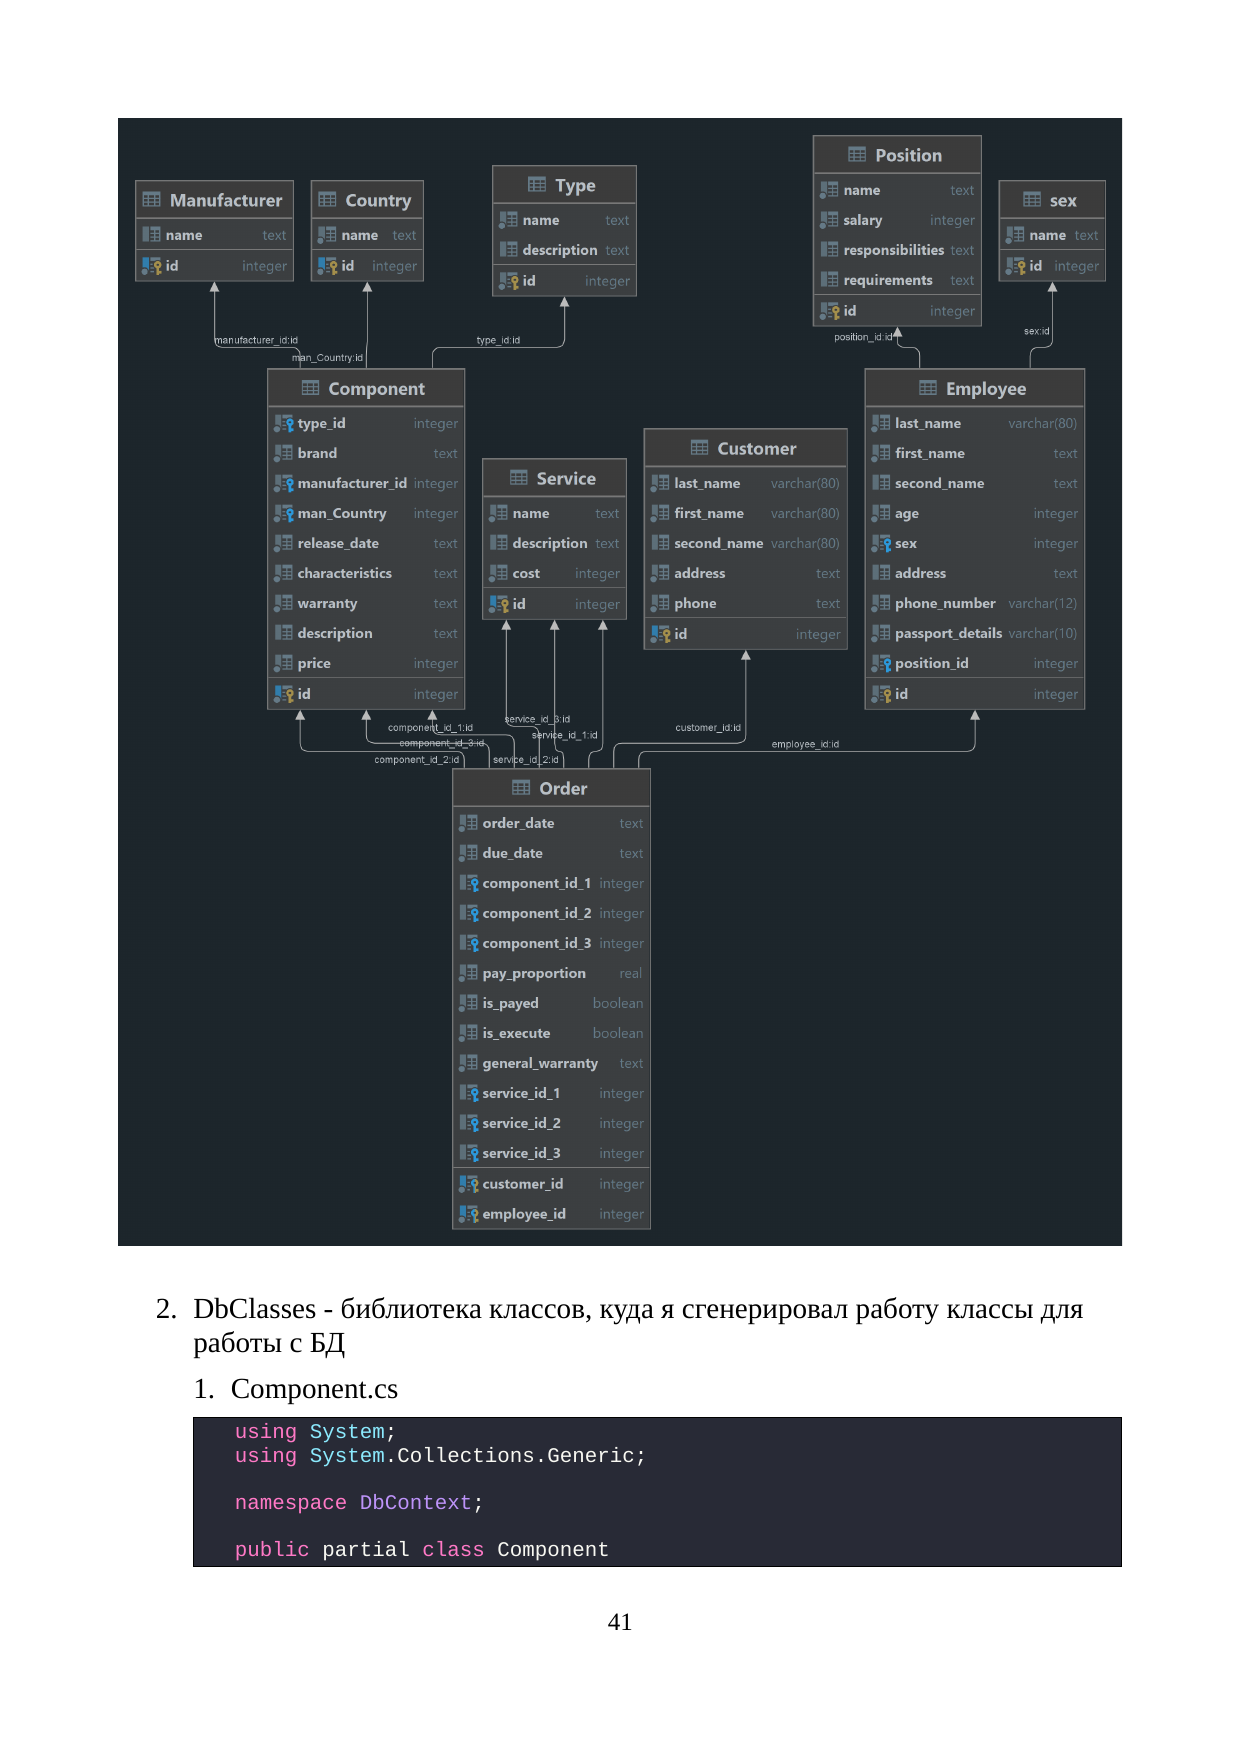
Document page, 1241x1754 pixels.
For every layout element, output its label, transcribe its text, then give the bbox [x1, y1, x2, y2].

list using System; [194, 1418, 1121, 1441]
list public partial class Component [194, 1535, 1121, 1566]
list DbClasses - библиотека классов, куда я сгенерировал работу классы для работы с БД [156, 1292, 1122, 1359]
picture [118, 118, 1123, 1246]
list using System.Collections.Generic; [194, 1441, 1121, 1464]
list Component.cs [193, 1371, 1122, 1405]
list namespace DbContext; [194, 1488, 1121, 1512]
